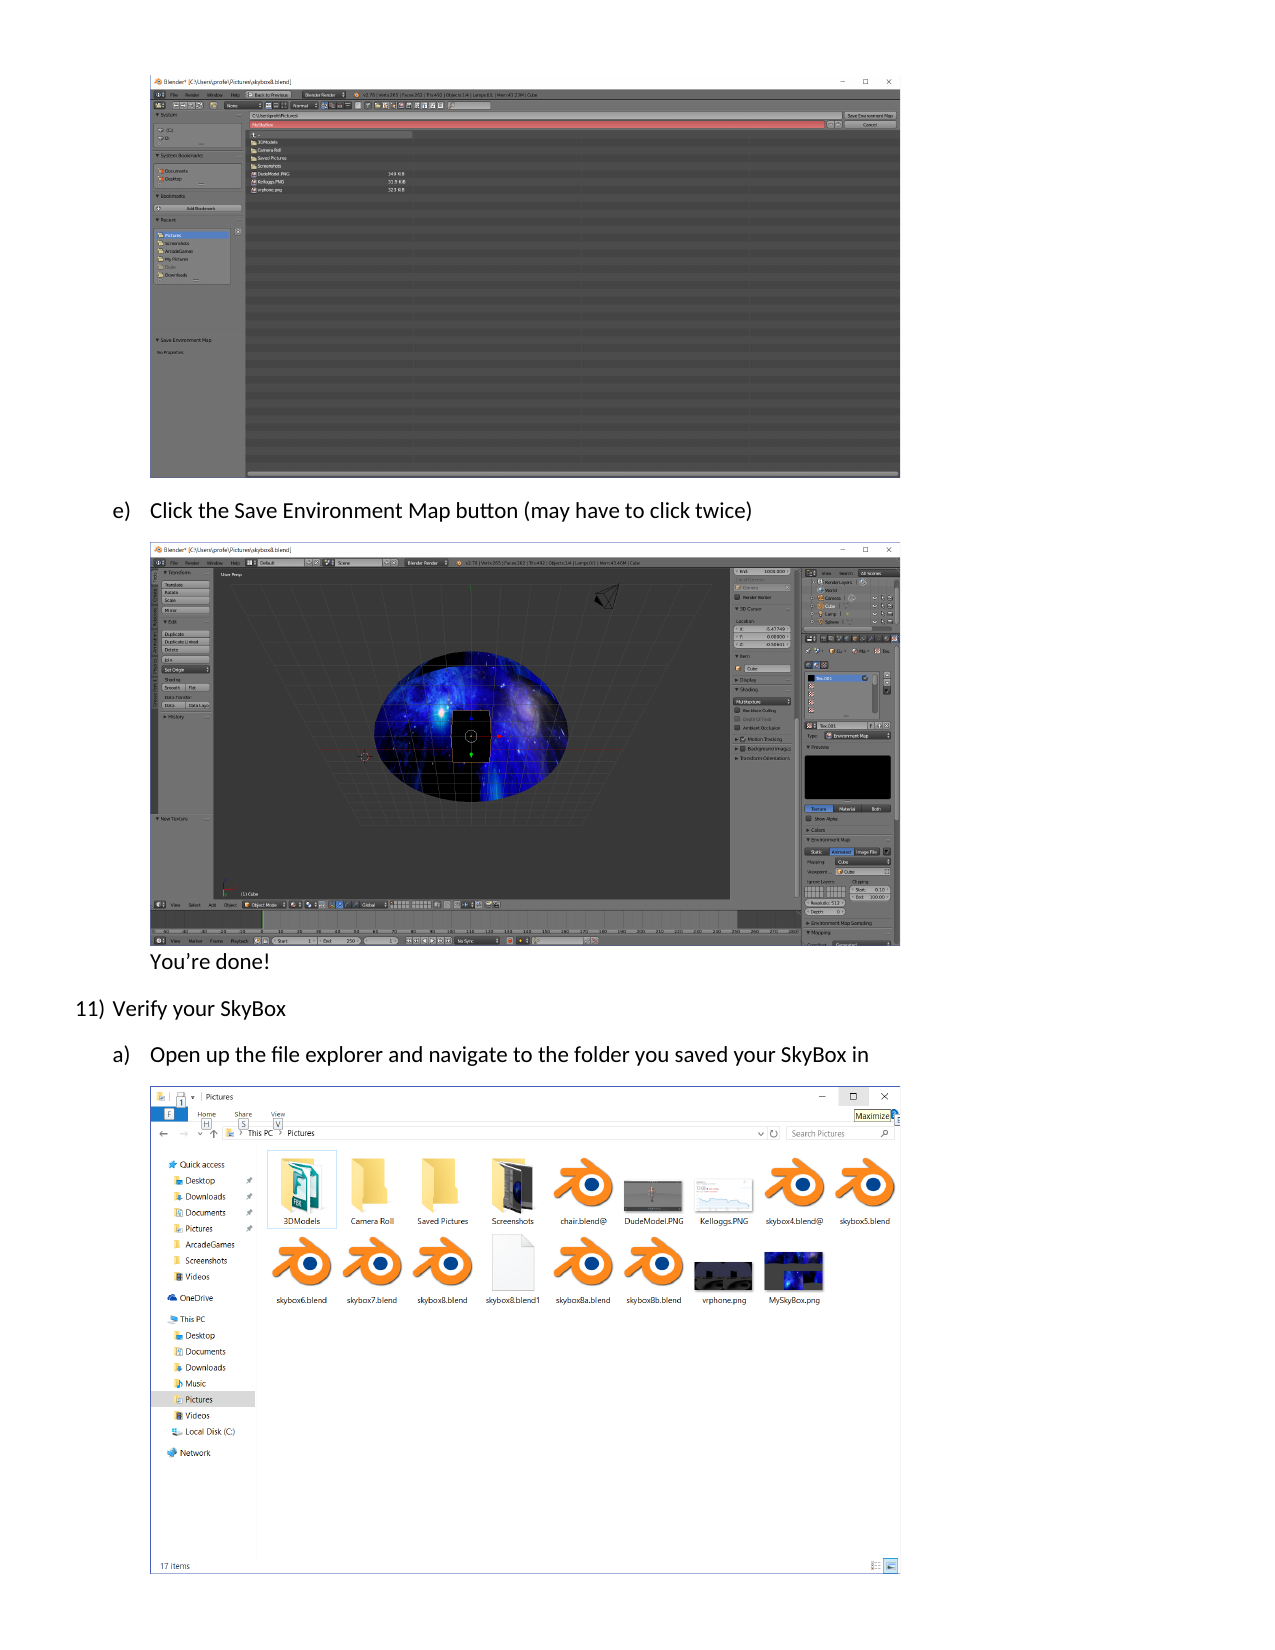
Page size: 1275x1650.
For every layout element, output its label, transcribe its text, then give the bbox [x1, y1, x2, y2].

list Verify your SkyBox [75, 994, 1200, 1022]
list Open up the file explorer and navigate to the folder you saved your SkyBox in [112, 1040, 1200, 1068]
list You’re done! [150, 543, 1200, 975]
list Click the Save Environment Map button (may have to click twice) [112, 496, 1200, 524]
